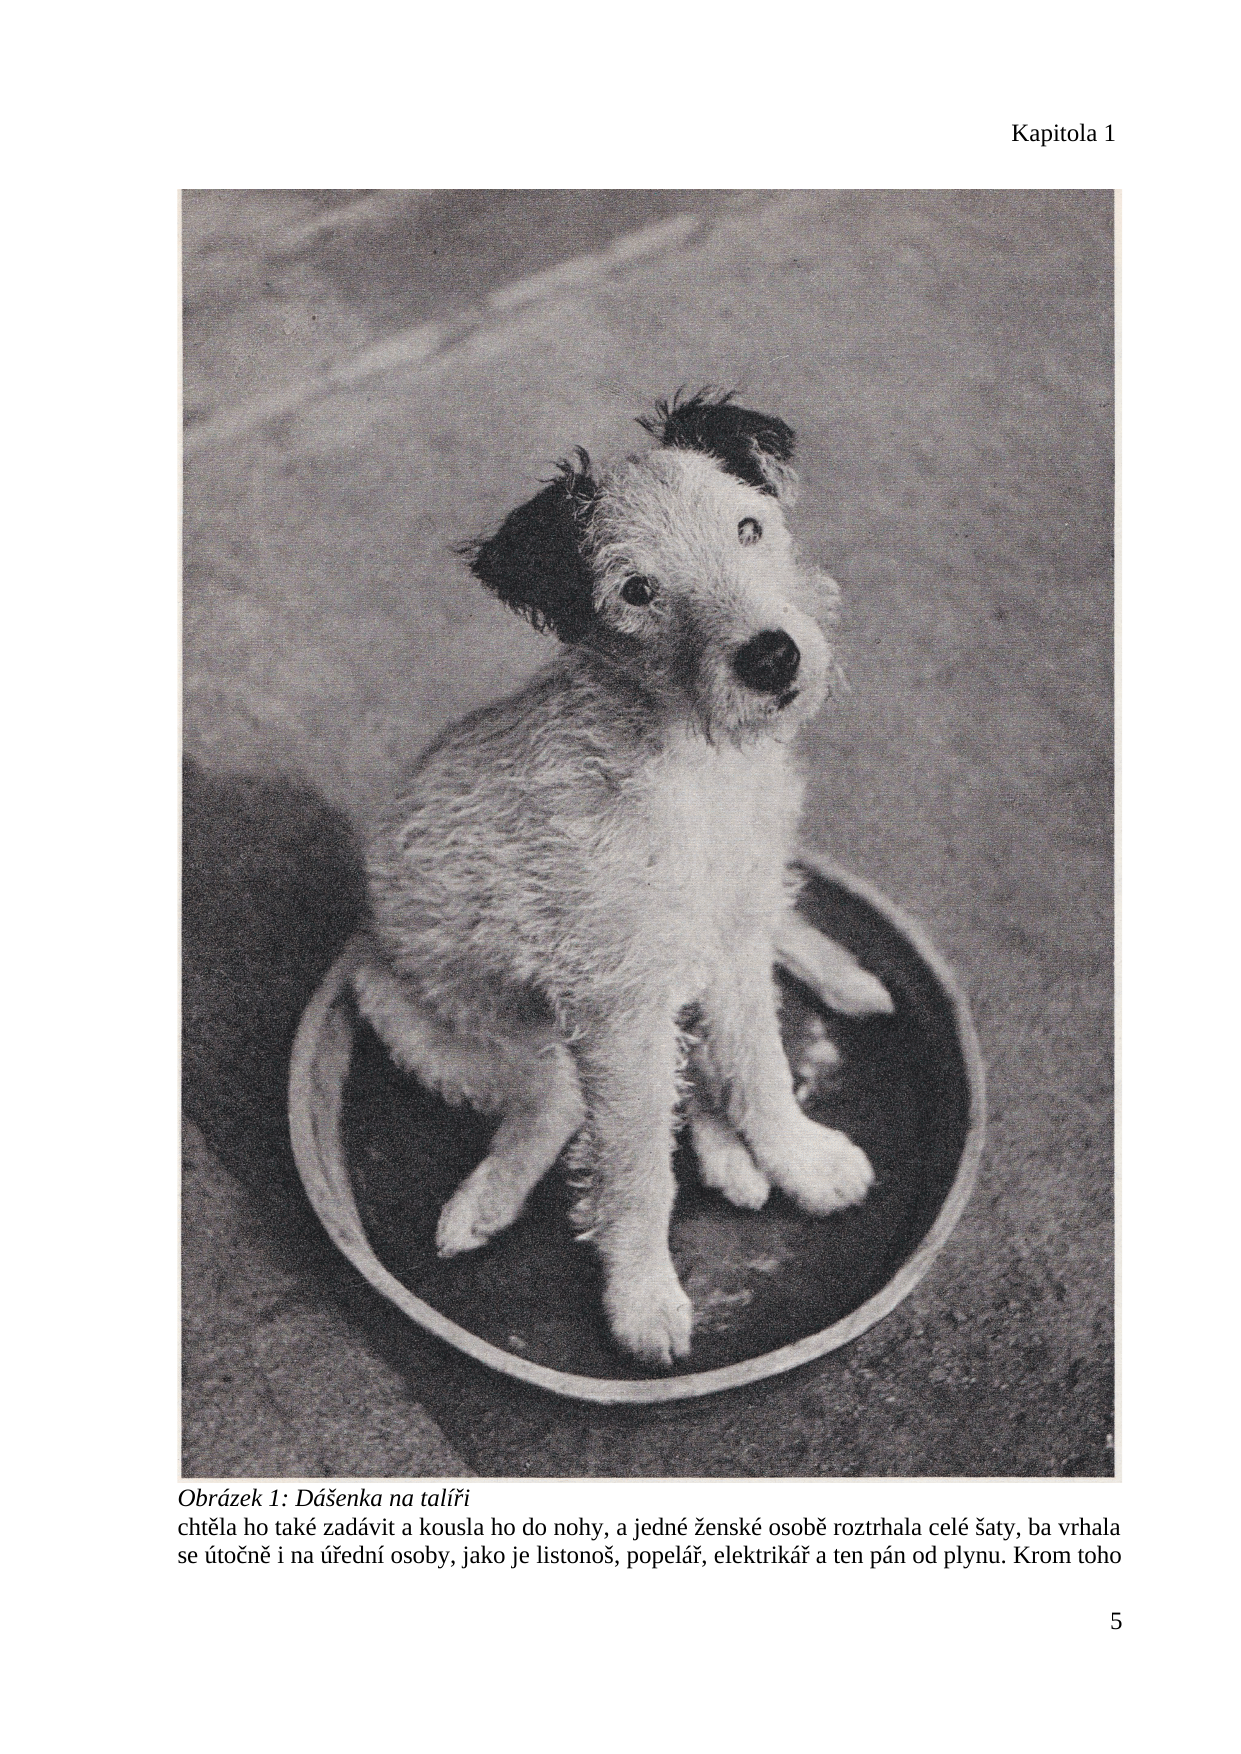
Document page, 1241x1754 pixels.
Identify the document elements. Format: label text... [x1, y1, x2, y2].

text Obrázek 1: Dášenka na talíři [177, 1483, 1122, 1512]
picture [177, 189, 1123, 1483]
text chtěla ho také zadávit a kousla ho do nohy, a jedné ženské osobě roztrhala celé šaty, ba vrhala se útočně i na úřední osoby, jako je listonoš, popelář, elektrikář a ten pán od plynu. Krom toho [177, 1512, 1122, 1569]
